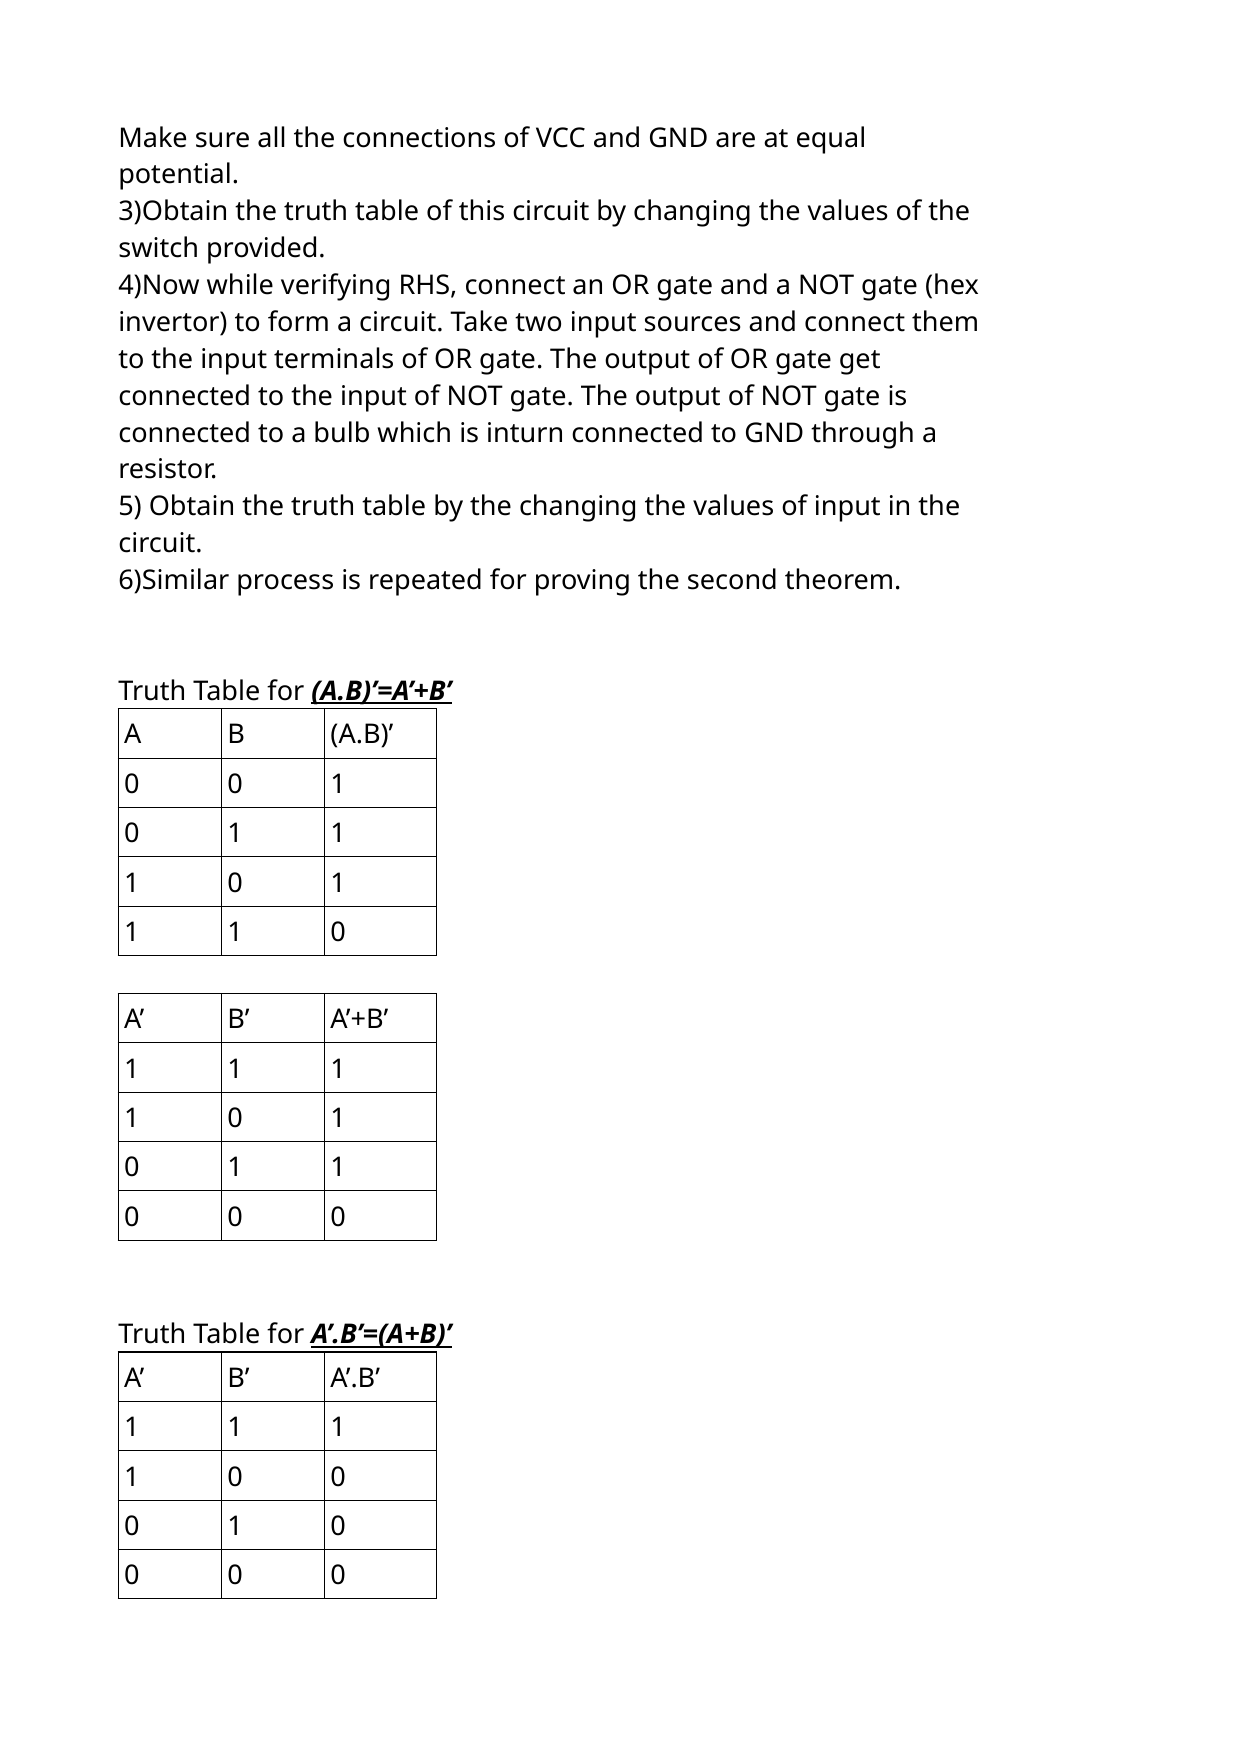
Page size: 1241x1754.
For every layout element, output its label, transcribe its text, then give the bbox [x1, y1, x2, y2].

table_cell 1 [119, 857, 221, 906]
table_header A’+B’ [325, 994, 436, 1042]
table_cell 0 [119, 1142, 221, 1190]
table_cell 1 [222, 1043, 324, 1092]
text Make sure all the connections of VCC and GND are at equal [118, 118, 1122, 155]
table_cell 1 [222, 1142, 324, 1190]
table_cell 1 [119, 1093, 221, 1141]
table_cell 1 [325, 759, 436, 807]
text Truth Table for (A.B)’=A’+B’ [118, 671, 1122, 708]
table_header A’.B’ [325, 1353, 436, 1401]
text potential. [118, 155, 1122, 192]
table_cell 1 [222, 808, 324, 856]
text 5) Obtain the truth table by the changing the values of input in the [118, 487, 1122, 524]
table_cell 1 [325, 1142, 436, 1190]
table_cell 1 [325, 1093, 436, 1141]
text switch provided. [118, 229, 1122, 266]
text invertor) to form a circuit. Take two input sources and connect them [118, 302, 1122, 339]
table_cell 0 [325, 907, 436, 955]
table_cell 1 [119, 907, 221, 955]
table_cell 0 [222, 1550, 324, 1598]
table_cell 1 [222, 907, 324, 955]
table_header A’ [119, 1353, 221, 1401]
text connected to a bulb which is inturn connected to GND through a [118, 413, 1122, 450]
table_cell 1 [325, 1043, 436, 1092]
text 3)Obtain the truth table of this circuit by changing the values of the [118, 192, 1122, 229]
table_cell 1 [222, 1402, 324, 1450]
table_cell 0 [119, 808, 221, 856]
table_cell 0 [222, 1093, 324, 1141]
table_header B’ [222, 994, 324, 1042]
table_cell 0 [119, 1501, 221, 1549]
table_cell 0 [222, 857, 324, 906]
text connected to the input of NOT gate. The output of NOT gate is [118, 376, 1122, 413]
table_header A’ [119, 994, 221, 1042]
table_cell 1 [325, 808, 436, 856]
table_cell 0 [325, 1501, 436, 1549]
table_cell 0 [222, 759, 324, 807]
table_cell 1 [325, 1402, 436, 1450]
table_header B [222, 709, 324, 757]
table_cell 0 [119, 1550, 221, 1598]
text circuit. [118, 524, 1122, 561]
table_cell 1 [222, 1501, 324, 1549]
text Truth Table for A’.B’=(A+B)’­ [118, 1314, 1122, 1351]
table_cell 0 [325, 1191, 436, 1240]
table_cell 0 [325, 1451, 436, 1499]
text resistor. [118, 450, 1122, 487]
table_cell 0 [119, 759, 221, 807]
table_cell 1 [325, 857, 436, 906]
text 4)Now while verifying RHS, connect an OR gate and a NOT gate (hex [118, 266, 1122, 302]
table_cell 0 [222, 1451, 324, 1499]
text to the input terminals of OR gate. The output of OR gate get [118, 339, 1122, 376]
table_cell 1 [119, 1402, 221, 1450]
table_cell 0 [325, 1550, 436, 1598]
table_cell 1 [119, 1043, 221, 1092]
table_header (A.B)’ [325, 709, 436, 757]
table_header B’ [222, 1353, 324, 1401]
table_cell 0 [119, 1191, 221, 1240]
text 6)Similar process is repeated for proving the second theorem. [118, 561, 1122, 597]
table_cell 1 [119, 1451, 221, 1499]
table_header A [119, 709, 221, 757]
table_cell 0 [222, 1191, 324, 1240]
